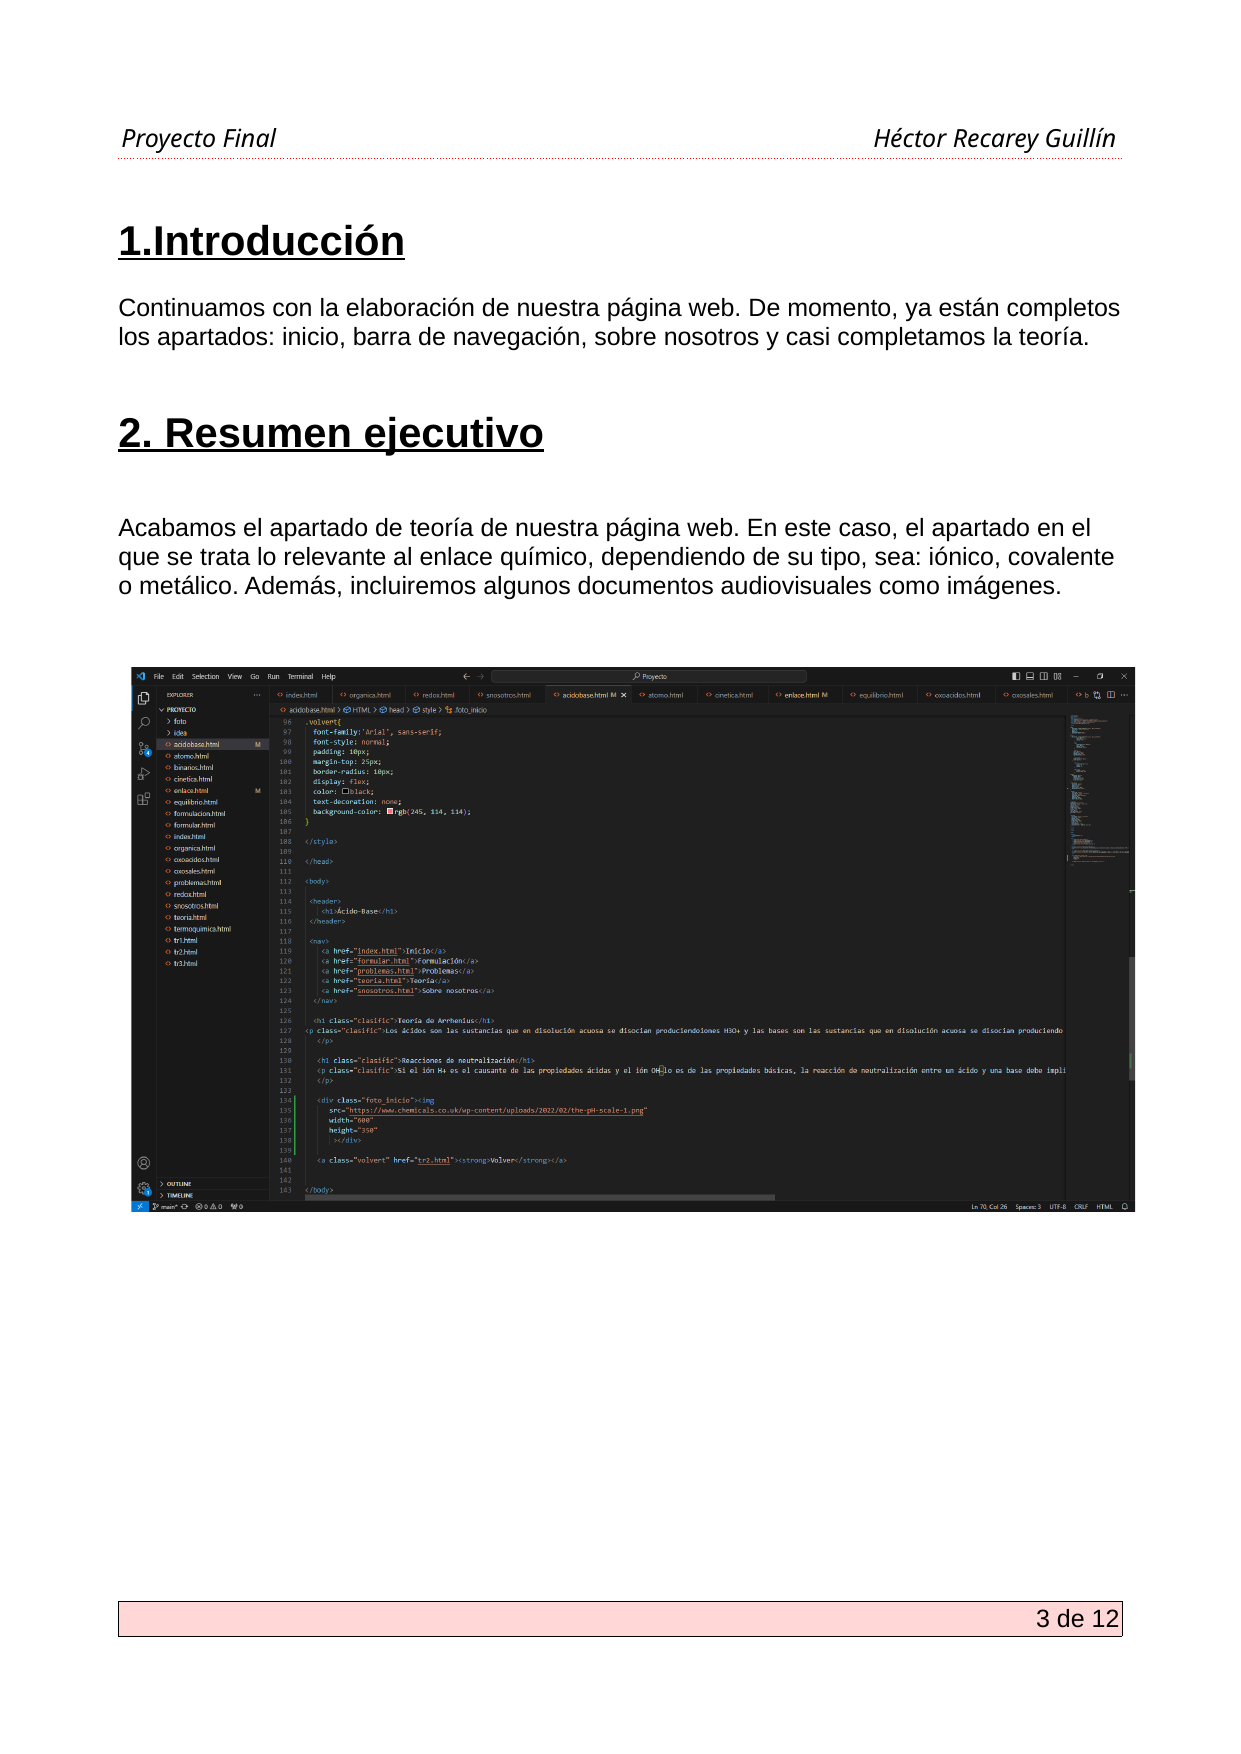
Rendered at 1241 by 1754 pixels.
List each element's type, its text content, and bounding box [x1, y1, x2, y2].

text 2. Resumen ejecutivo [118, 408, 1122, 456]
text 1.Introducción [118, 216, 1122, 264]
text Continuamos con la elaboración de nuestra página web. De momento, ya están completos los apartados: inicio, barra de navegación, sobre nosotros y casi completamos la teoría. [118, 293, 1122, 351]
text Acabamos el apartado de teoría de nuestra página web. En este caso, el apartado en el que se trata lo relevante al enlace químico, dependiendo de su tipo, sea: iónico, covalente o metálico. Además, incluiremos algunos documentos audiovisuales como imágenes. [118, 513, 1122, 600]
picture [131, 667, 1136, 1212]
